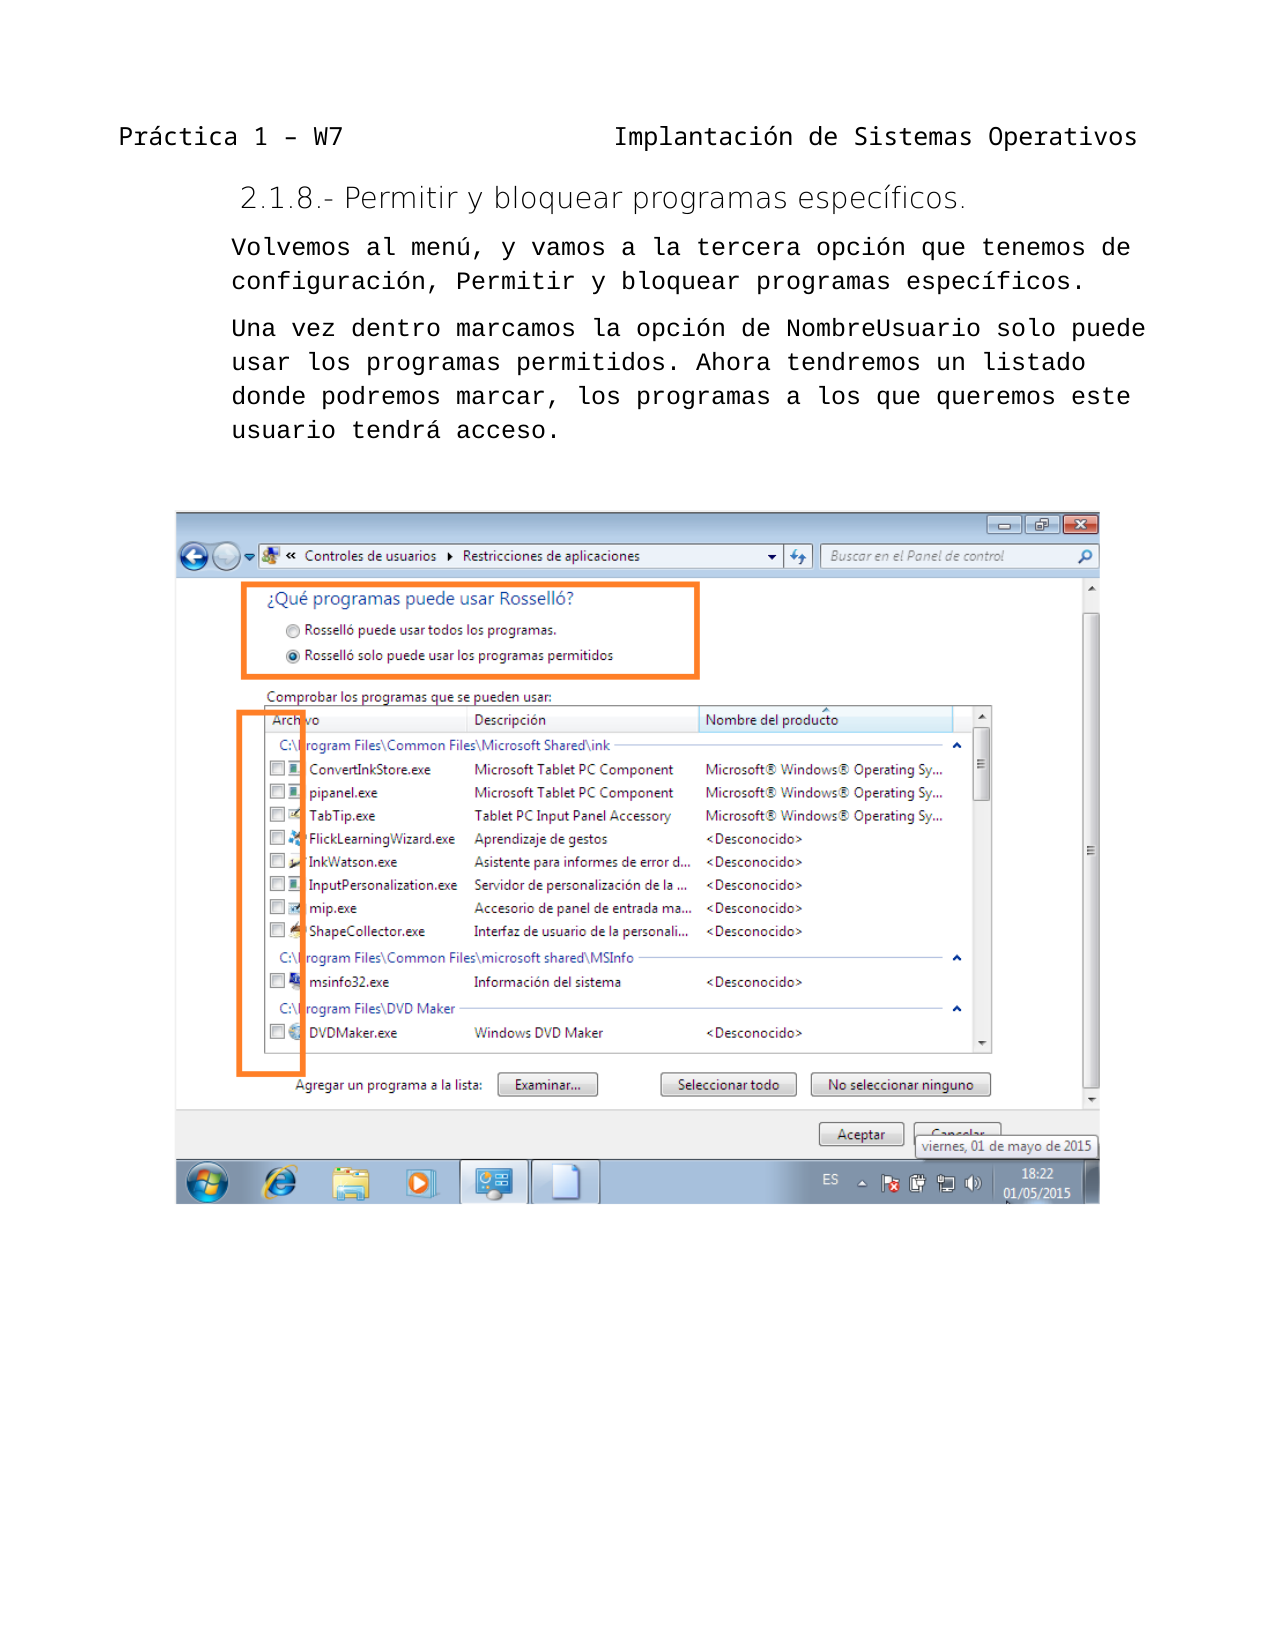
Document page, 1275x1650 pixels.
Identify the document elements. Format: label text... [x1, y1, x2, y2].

picture [174, 510, 1101, 1211]
text Una vez dentro marcamos la opción de NombreUsuario solo puede usar los programas permitidos. Ahora tendremos un listado donde podremos marcar, los programas a los que queremos este usuario tendrá acceso. [231, 315, 1157, 446]
text Volvemos al menú, y vamos a la tercera opción que tenemos de configuración, Permitir y bloquear programas específicos. [231, 235, 1157, 297]
list Permitir y bloquear programas específicos. [231, 182, 1157, 216]
